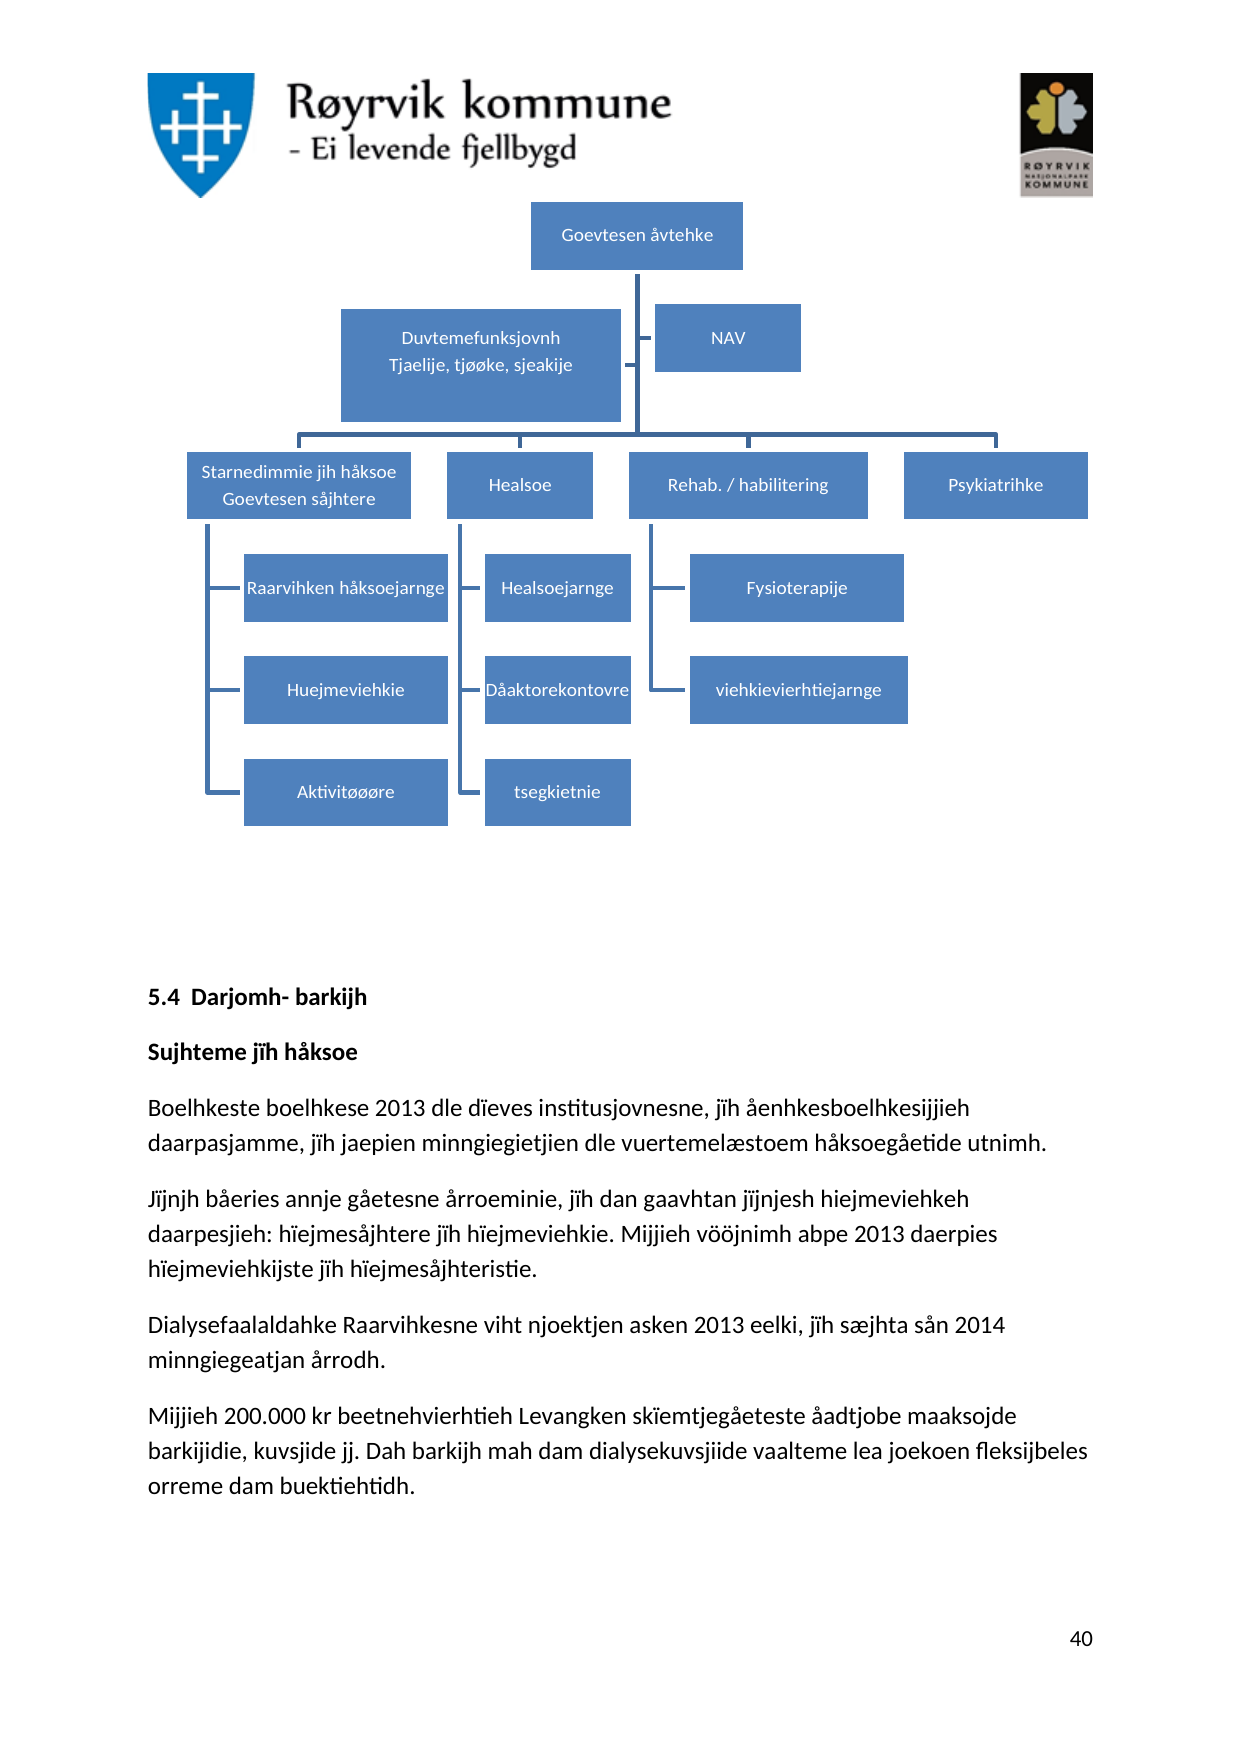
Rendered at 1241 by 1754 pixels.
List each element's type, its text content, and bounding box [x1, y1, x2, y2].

text Mijjieh 200.000 kr beetnehvierhtieh Levangken skïemtjegåeteste åadtjobe maaksojde barkijidie, kuvsjide jj. Dah barkijh mah dam dialysekuvsjiide vaalteme lea joekoen fleksijbeles orreme dam buektiehtidh. [148, 1400, 1093, 1500]
text Dialysefaalaldahke Raarvihkesne viht njoektjen asken 2013 eelki, jïh sæjhta sån 2014 minngiegeatjan årrodh. [148, 1309, 1093, 1374]
text Jïjnjh båeries annje gåetesne årroeminie, jïh dan gaavhtan jïjnjesh hiejmeviehkeh daarpesjieh: hïejmesåjhtere jïh hïejmeviehkie. Mijjieh vööjnimh abpe 2013 daerpies hïejmeviehkijste jïh hïejmesåjhteristie. [148, 1183, 1093, 1284]
text 5.4 Darjomh- barkijh [148, 981, 1093, 1011]
text Boelhkeste boelhkese 2013 dle dïeves institusjovnesne, jïh åenhkesboelhkesijjieh daarpasjamme, jïh jaepien minngiegietjien dle vuertemelæstoem håksoegåetide utnimh. [148, 1092, 1093, 1158]
text Sujhteme jïh håksoe [148, 1037, 1093, 1067]
picture [147, 73, 1093, 198]
